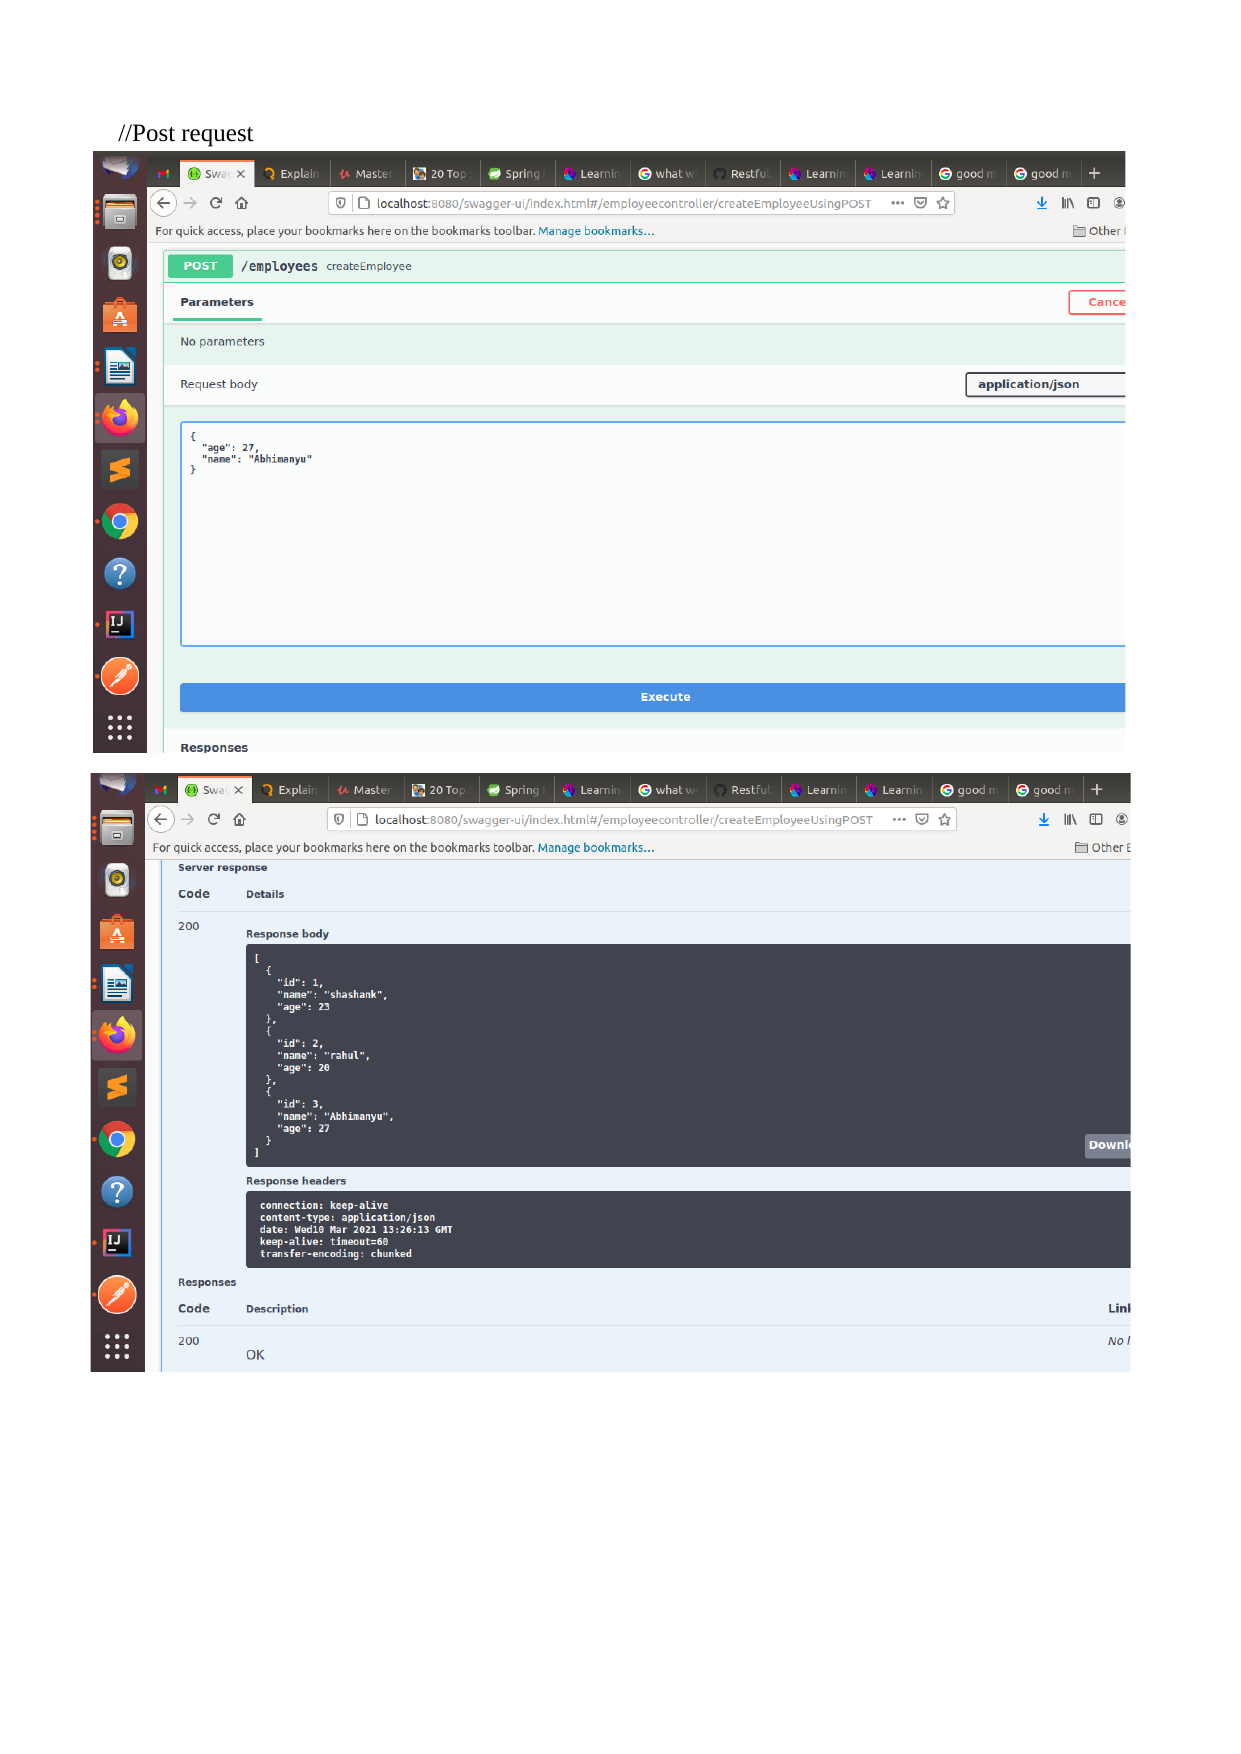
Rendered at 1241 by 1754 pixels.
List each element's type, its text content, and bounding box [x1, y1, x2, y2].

picture [90, 773, 1131, 1372]
picture [93, 151, 1126, 753]
text //Post request [118, 118, 1122, 147]
